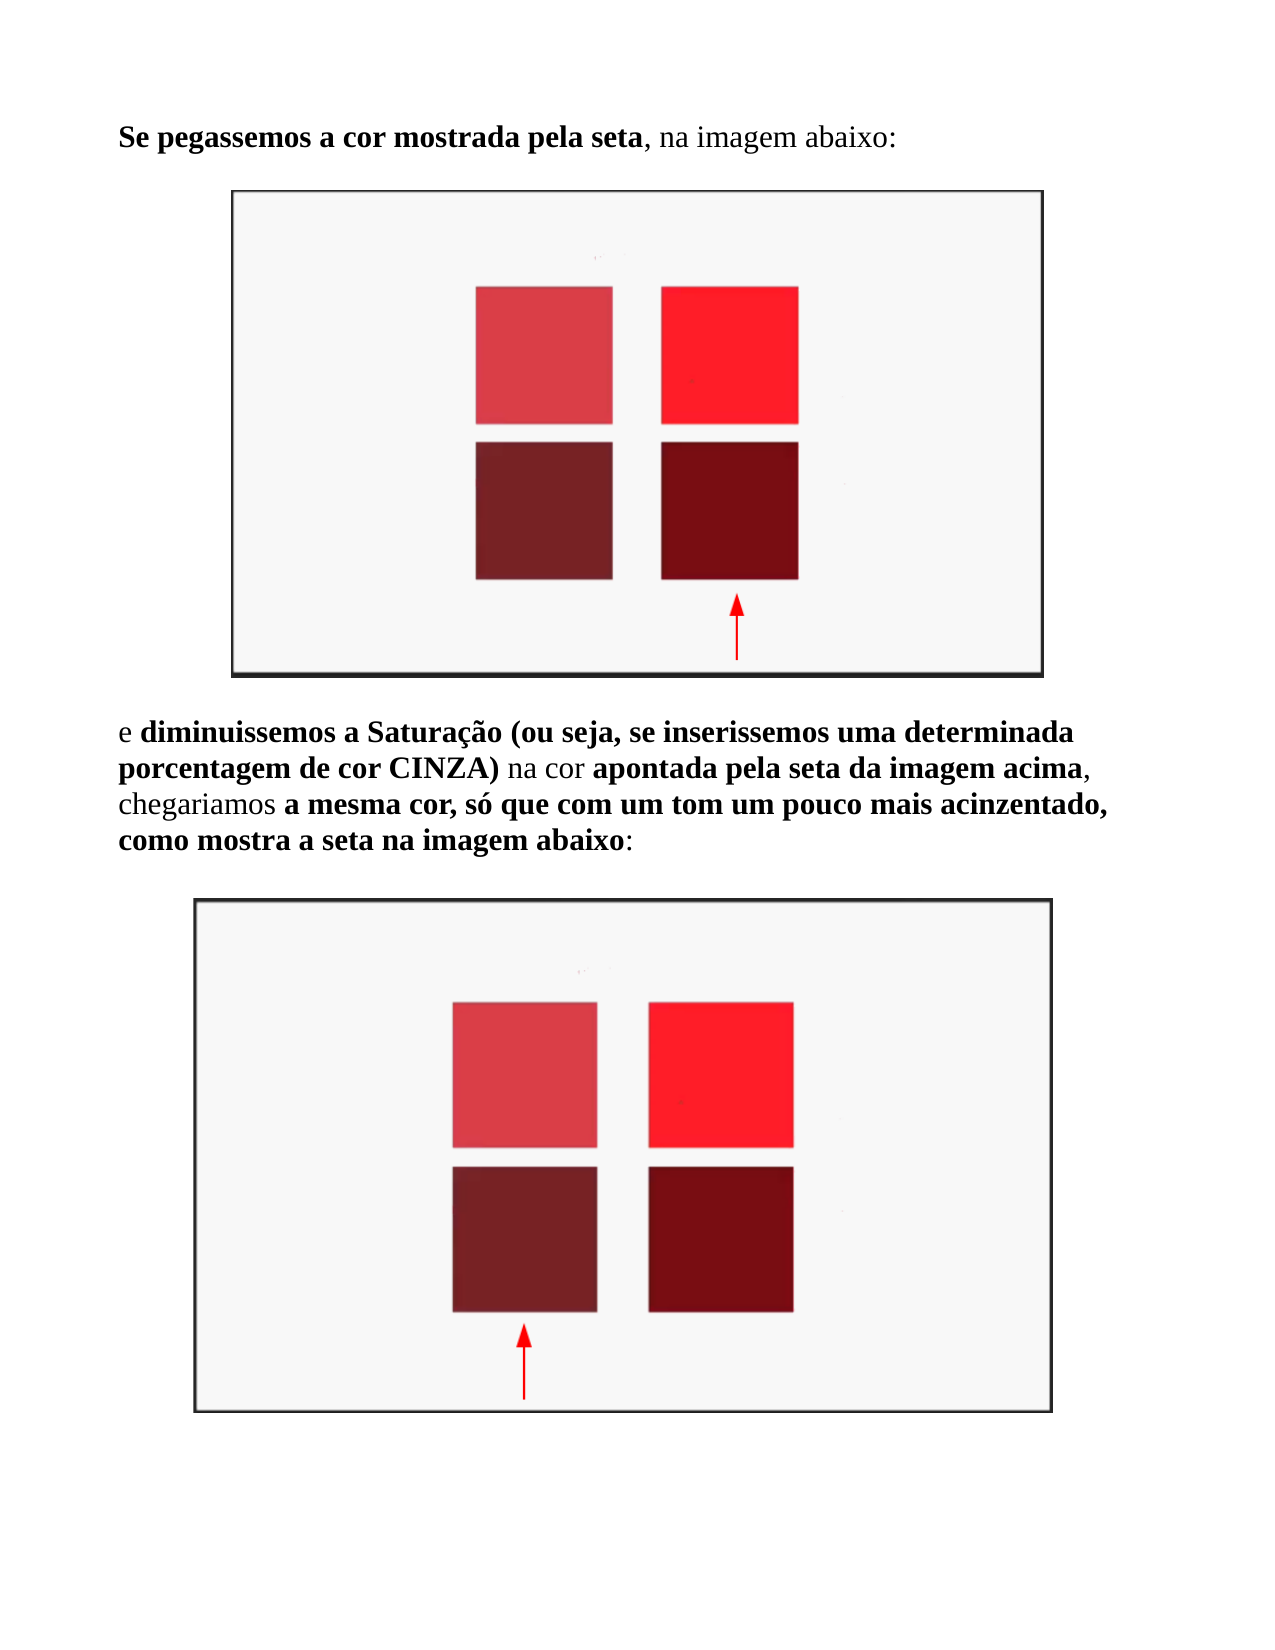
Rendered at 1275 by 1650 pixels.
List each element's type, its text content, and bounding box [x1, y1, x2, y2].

text e diminuissemos a Saturação (ou seja, se inserissemos uma determinada porcentagem de cor CINZA) na cor apontada pela seta da imagem acima, chegariamos a mesma cor, só que com um tom um pouco mais acinzentado, como mostra a seta na imagem abaixo: [118, 714, 1157, 857]
picture [193, 898, 1053, 1413]
picture [231, 190, 1044, 678]
text Se pegassemos a cor mostrada pela seta, na imagem abaixo: [118, 118, 1157, 154]
